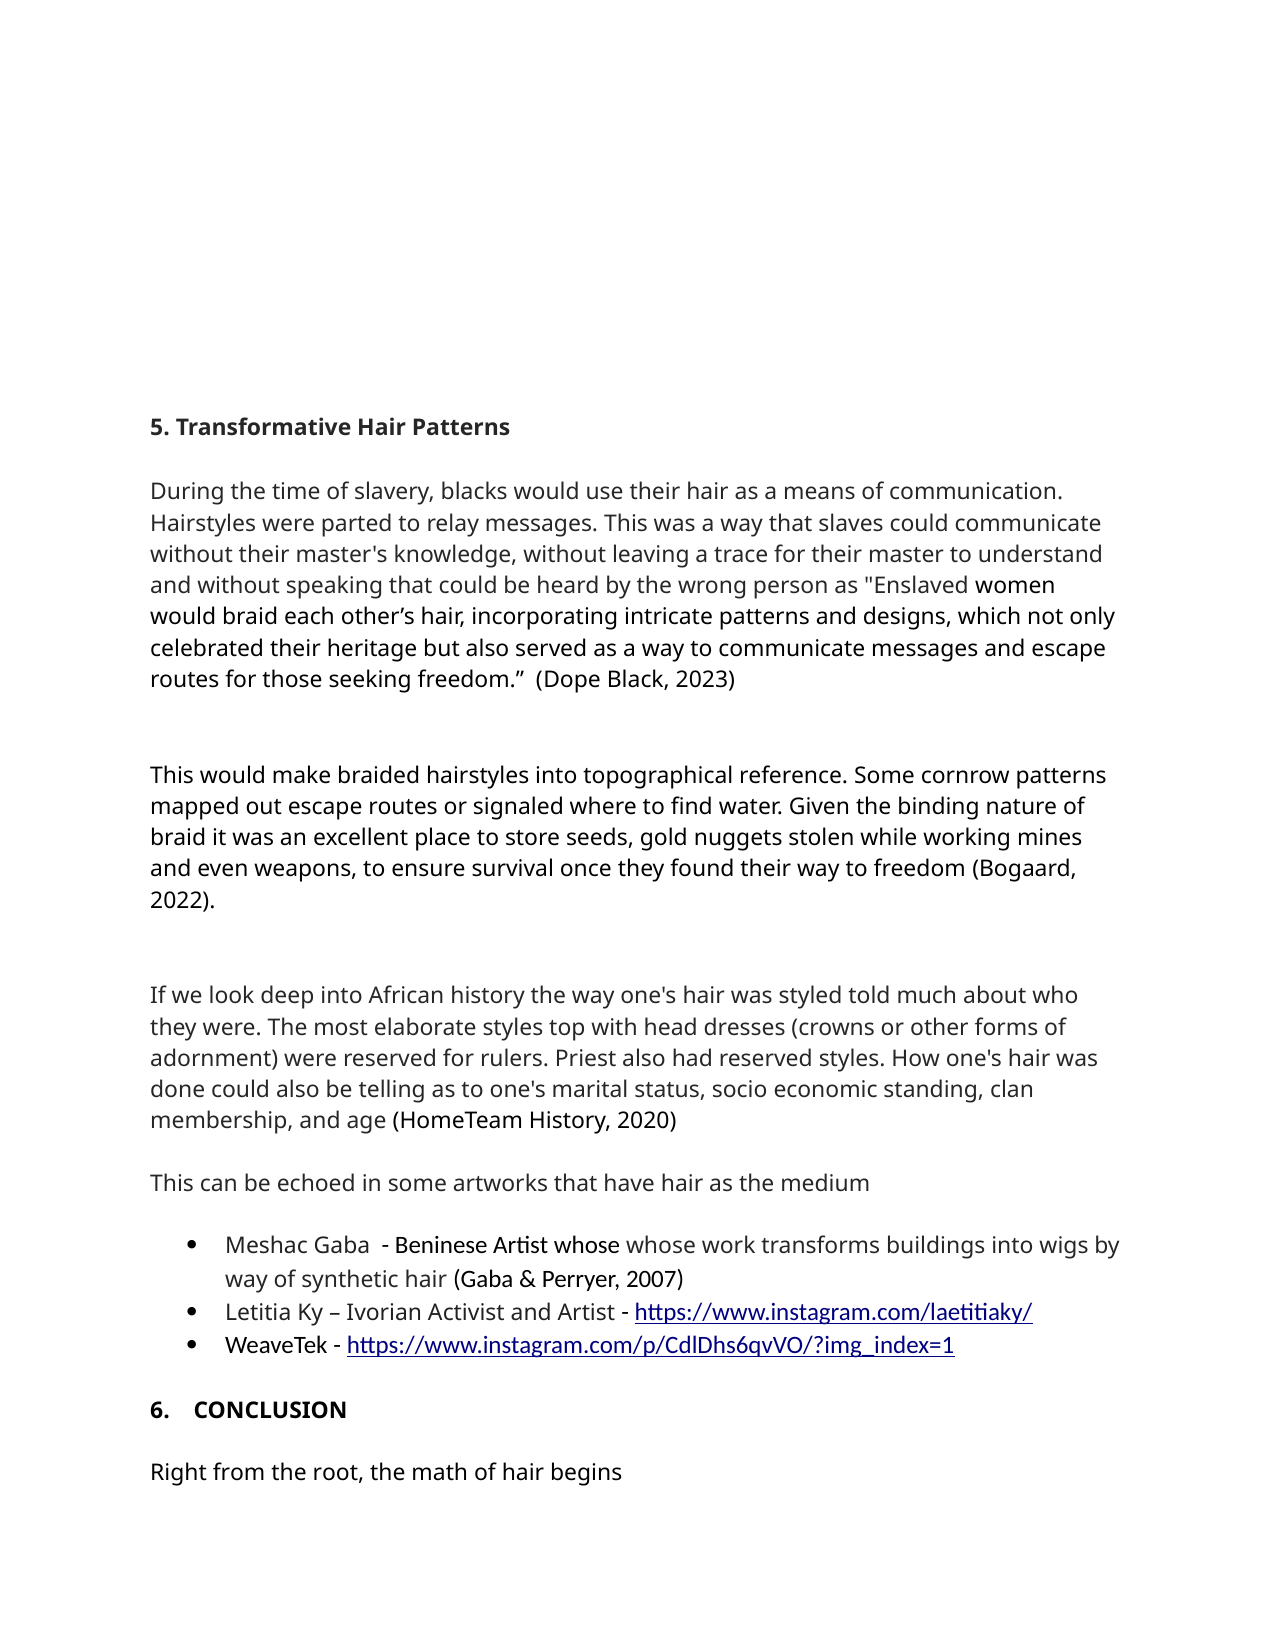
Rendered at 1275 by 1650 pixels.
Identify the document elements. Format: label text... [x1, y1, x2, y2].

text 6. CONCLUSION [150, 1393, 1125, 1425]
text This would make braided hairstyles into topographical reference. Some cornrow patterns mapped out escape routes or signaled where to find water. Given the binding nature of braid it was an excellent place to store seeds, gold nuggets stolen while working mines and even weapons, to ensure survival once they found their way to freedom (Bogaard, 2022). [150, 758, 1125, 915]
text 5. Transformative Hair Patterns [150, 411, 1125, 442]
list WeaveTek - https://www.instagram.com/p/CdlDhs6qvVO/?img_index=1 [187, 1330, 1125, 1360]
text Right from the root, the math of hair begins [150, 1456, 1125, 1487]
list Letitia Ky – Ivorian Activist and Artist - https://www.instagram.com/laetitiaky/ [187, 1296, 1125, 1327]
text During the time of slavery, blacks would use their hair as a means of communication. Hairstyles were parted to relay messages. This was a way that slaves could communicate without their master's knowledge, without leaving a trace for their master to understand and without speaking that could be heard by the wrong person as "Enslaved women would braid each other’s hair, incorporating intricate patterns and designs, which not only celebrated their heritage but also served as a way to communicate messages and escape routes for those seeking freedom.” (Dope Black, 2023) [150, 475, 1125, 694]
list Meshac Gaba - Beninese Artist whose whose work transforms buildings into wigs by way of synthetic hair (Gaba & Perryer, 2007) [187, 1229, 1125, 1294]
text This can be echoed in some artworks that have hair as the medium [150, 1167, 1125, 1198]
text If we look deep into African history the way one's hair was styled told much about who they were. The most elaborate styles top with head dresses (crowns or other forms of adornment) were reserved for rulers. Priest also had reserved styles. How one's hair was done could also be telling as to one's marital status, socio economic standing, clan membership, and age (HomeTeam History, 2020) [150, 979, 1125, 1136]
